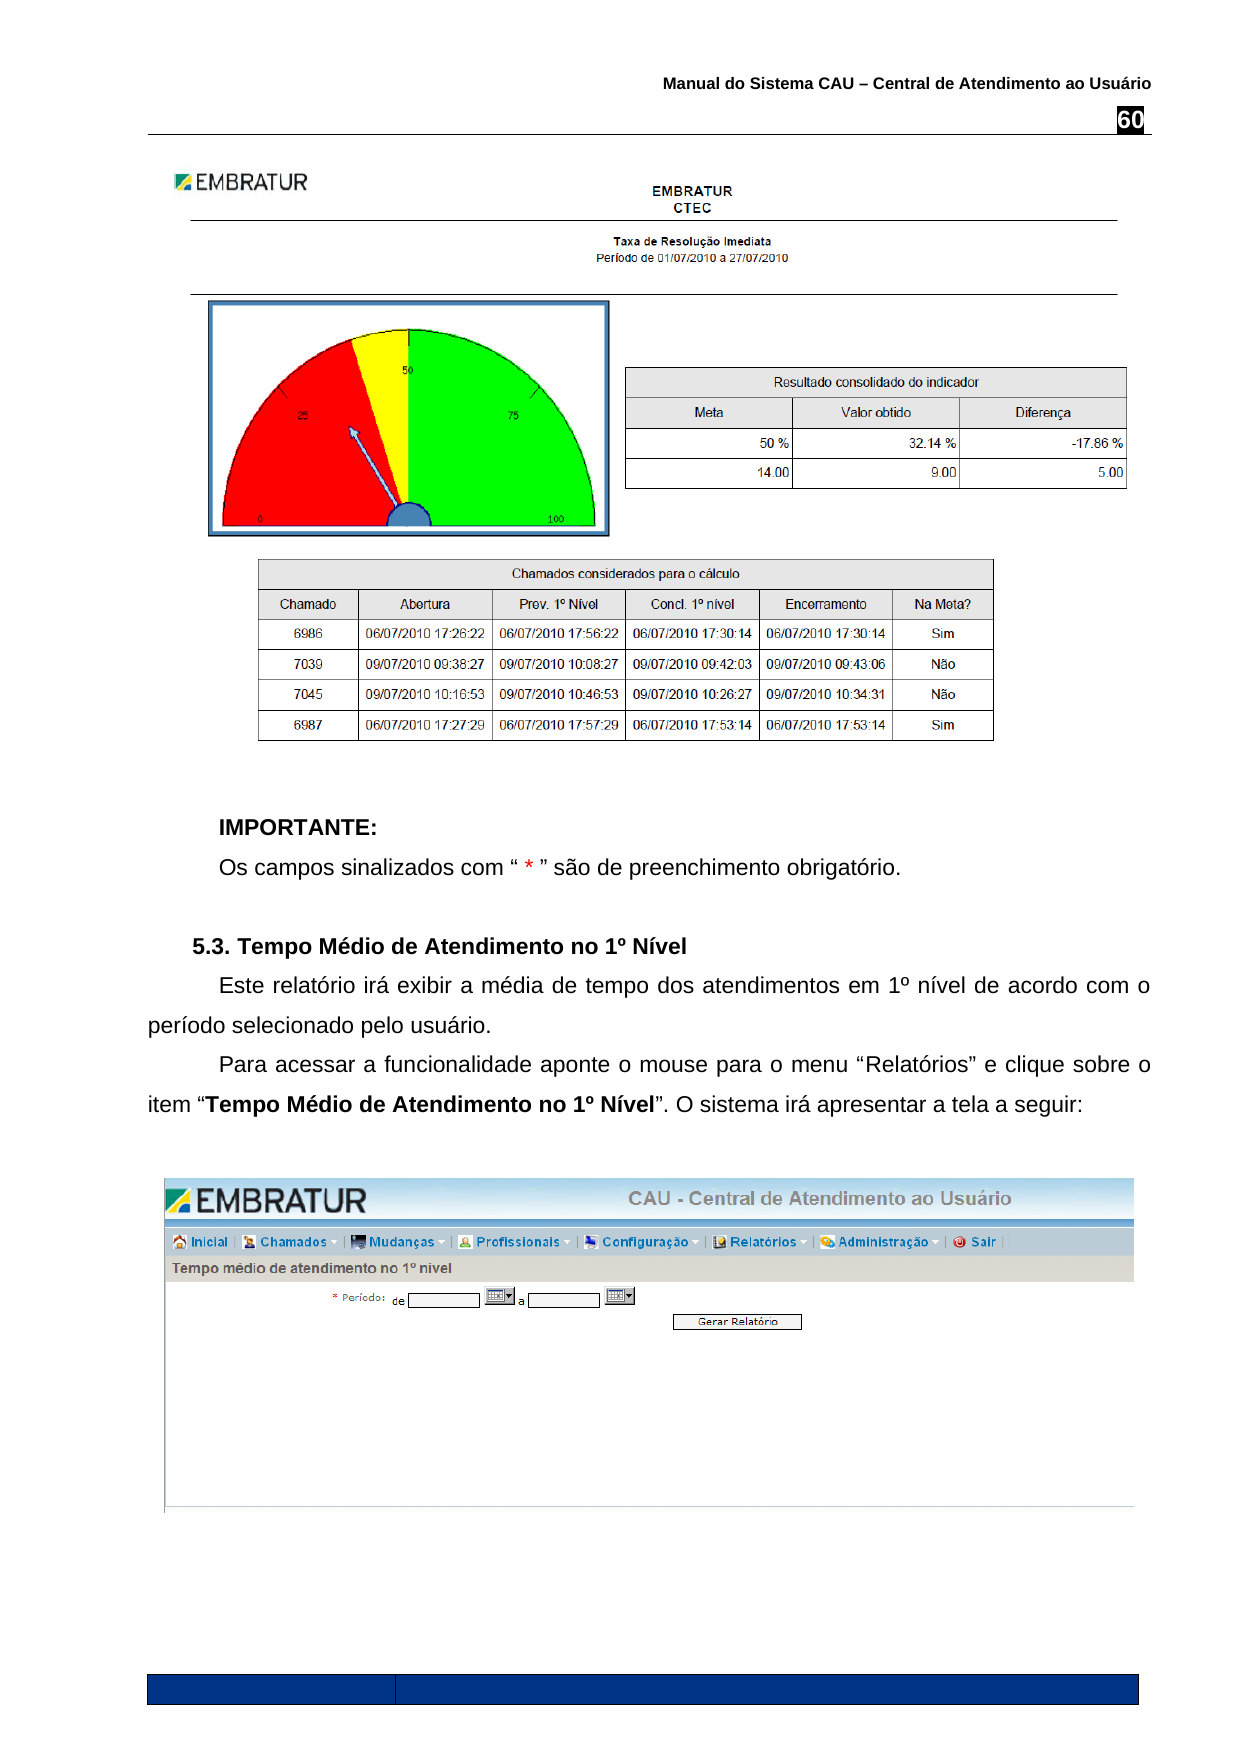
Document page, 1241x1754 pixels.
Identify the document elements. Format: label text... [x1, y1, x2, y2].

picture [164, 144, 1135, 753]
text Os campos sinalizados com “ * ” são de preenchimento obrigatório. [148, 854, 1152, 880]
text Este relatório irá exibir a média de tempo dos atendimentos em 1º nível de acordo com o período selecionado pelo usuário. [148, 972, 1152, 1038]
text IMPORTANTE: [148, 814, 1152, 841]
picture [164, 1178, 1134, 1513]
text Para acessar a funcionalidade aponte o mouse para o menu “Relatórios” e clique sobre o item “Tempo Médio de Atendimento no 1º Nível”. O sistema irá apresentar a tela a seguir: [148, 1051, 1152, 1117]
list Tempo Médio de Atendimento no 1º Nível [192, 933, 1152, 959]
